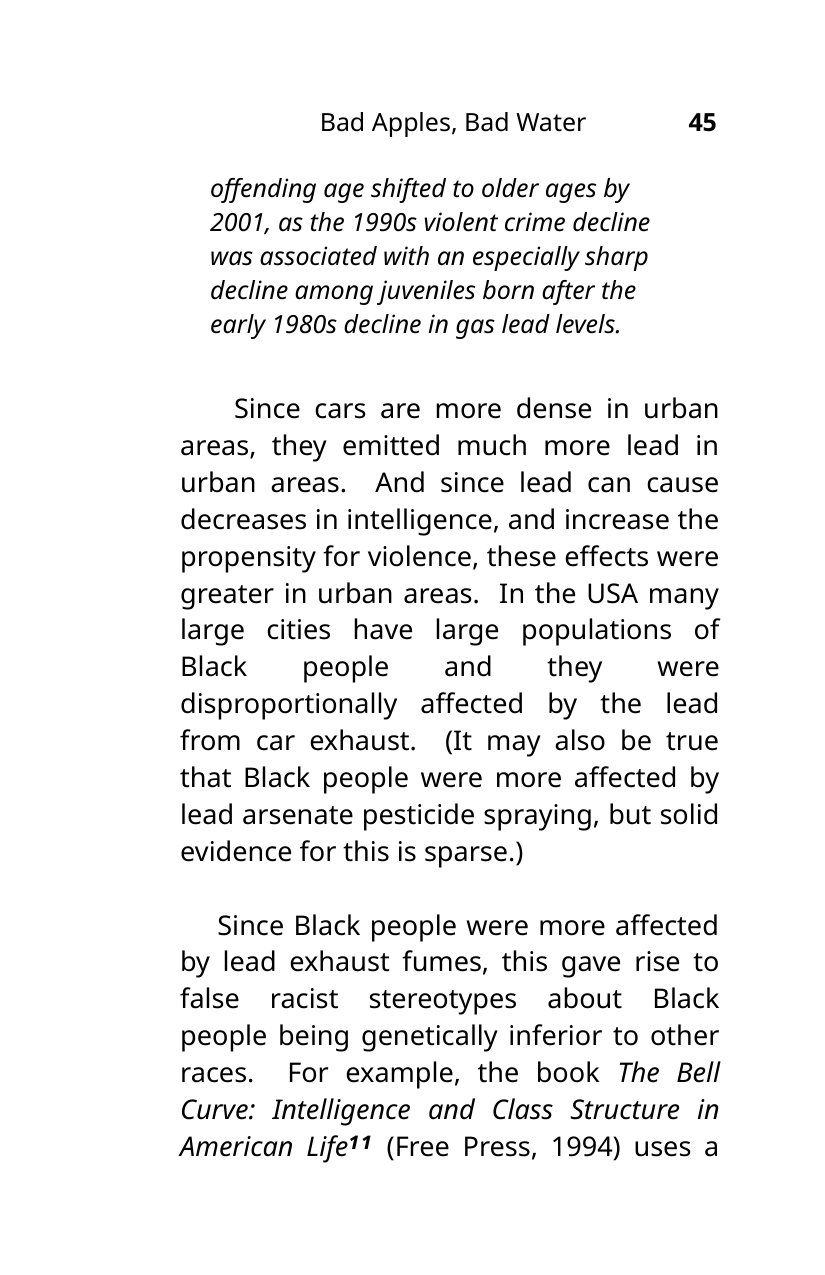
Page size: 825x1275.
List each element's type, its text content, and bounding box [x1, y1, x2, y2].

text Since cars are more dense in urban areas, they emitted much more lead in urban areas. And since lead can cause decreases in intelligence, and increase the propensity for violence, these effects were greater in urban areas. In the USA many large cities have large populations of Black people and they were disproportionally affected by the lead from car exhaust. (It may also be true that Black people were more affected by lead arsenate pesticide spraying, but solid evidence for this is sparse.) [180, 390, 720, 869]
text Since Black people were more affected by lead exhaust fumes, this gave rise to false racist stereotypes about Black people being genetically inferior to other races. For example, the book The Bell Curve: Intelligence and Class Structure in American Life (Free Press, 1994) uses a [180, 906, 720, 1164]
text offending age shifted to older ages by 2001, as the 1990s violent crime decline was associated with an especially sharp decline among juveniles born after the early 1980s decline in gas lead levels. [210, 171, 690, 341]
